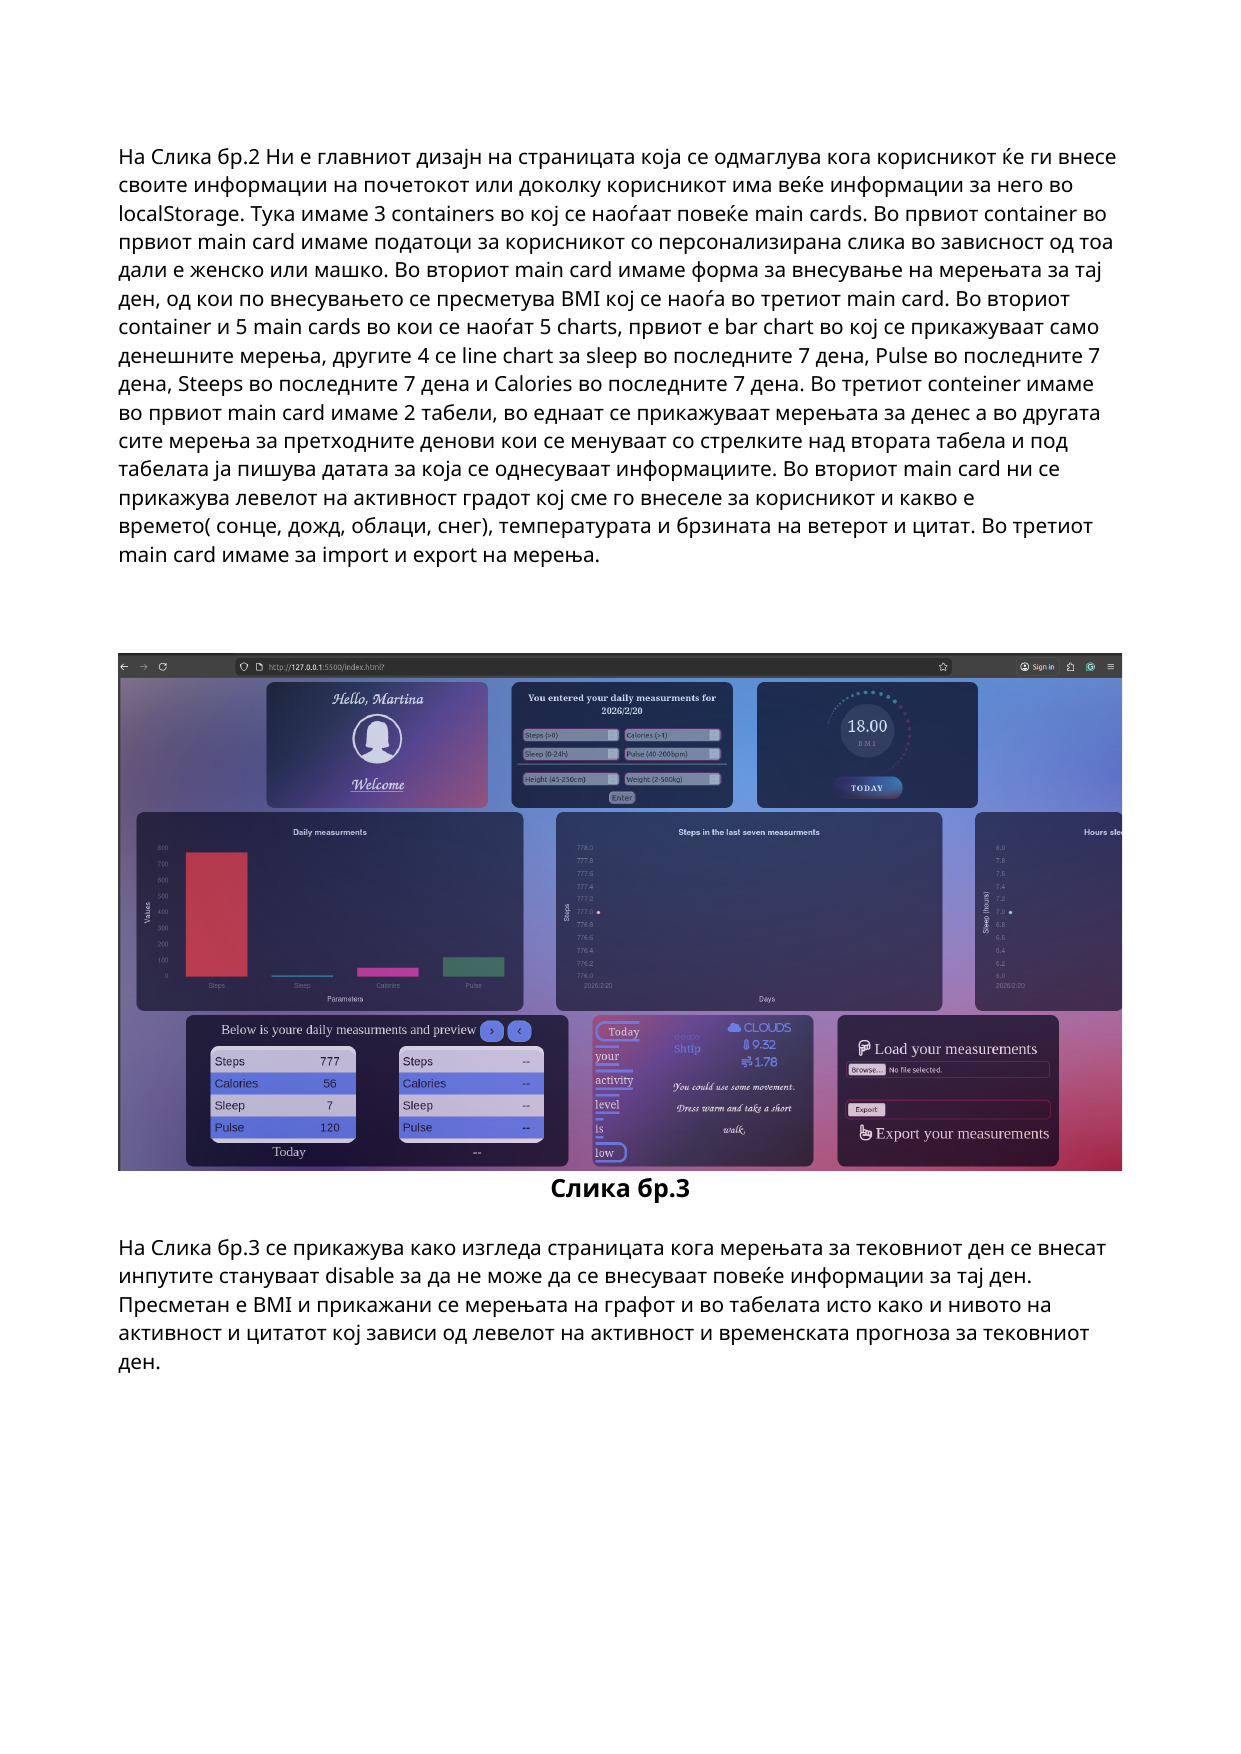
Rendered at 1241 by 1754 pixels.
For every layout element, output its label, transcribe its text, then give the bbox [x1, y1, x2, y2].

text Слика бр.3 [118, 1171, 1122, 1205]
text На Слика бр.3 се прикажува како изгледа страницата кога мерењата за тековниот ден се внесат инпутите стануваат disable за да не може да се внесуваат повеќе информации за тај ден. Пресметан е BMI и прикажани се мерењата на графот и во табелата исто како и нивото на активност и цитатот кој зависи од левелот на активност и временската прогноза за тековниот ден. [118, 1233, 1122, 1375]
picture [118, 653, 1123, 1171]
text На Слика бр.2 Ни е главниот дизајн на страницата која се одмаглува кога корисникот ќе ги внесе своите информации на почетокот или доколку корисникот има веќе информации за него во localStorage. Тука имаме 3 containers во кој се наоѓаат повеќе main cards. Во првиот container во првиот main card имаме податоци за корисникот со персонализирана слика во зависност од тоа дали е женско или машко. Во вториот main card имаме форма за внесување на мерењата за тај ден, од кои по внесувањето се пресметува BMI кој се наоѓа во третиот main card. Во вториот container и 5 main cards во кои се наоѓат 5 charts, првиот е bar chart во кој се прикажуваат само денешните мерења, другите 4 се line chart за sleep во последните 7 дена, Pulse во последните 7 дена, Steeps во последните 7 дена и Calories во последните 7 дена. Во третиот conteiner имаме во првиот main card имаме 2 табели, во еднаат се прикажуваат мерењата за денес а во другата сите мерења за претходните денови кои се менуваат со стрелките над втората табела и под табелата ја пишува датата за која се однесуваат информациите. Во вториот main card ни се прикажува левелот на активност градот кој сме го внеселе за корисникот и какво е времето( сонце, дожд, облаци, снег), температурата и брзината на ветерот и цитат. Во третиот main card имаме за import и export на мерења. [118, 142, 1122, 568]
